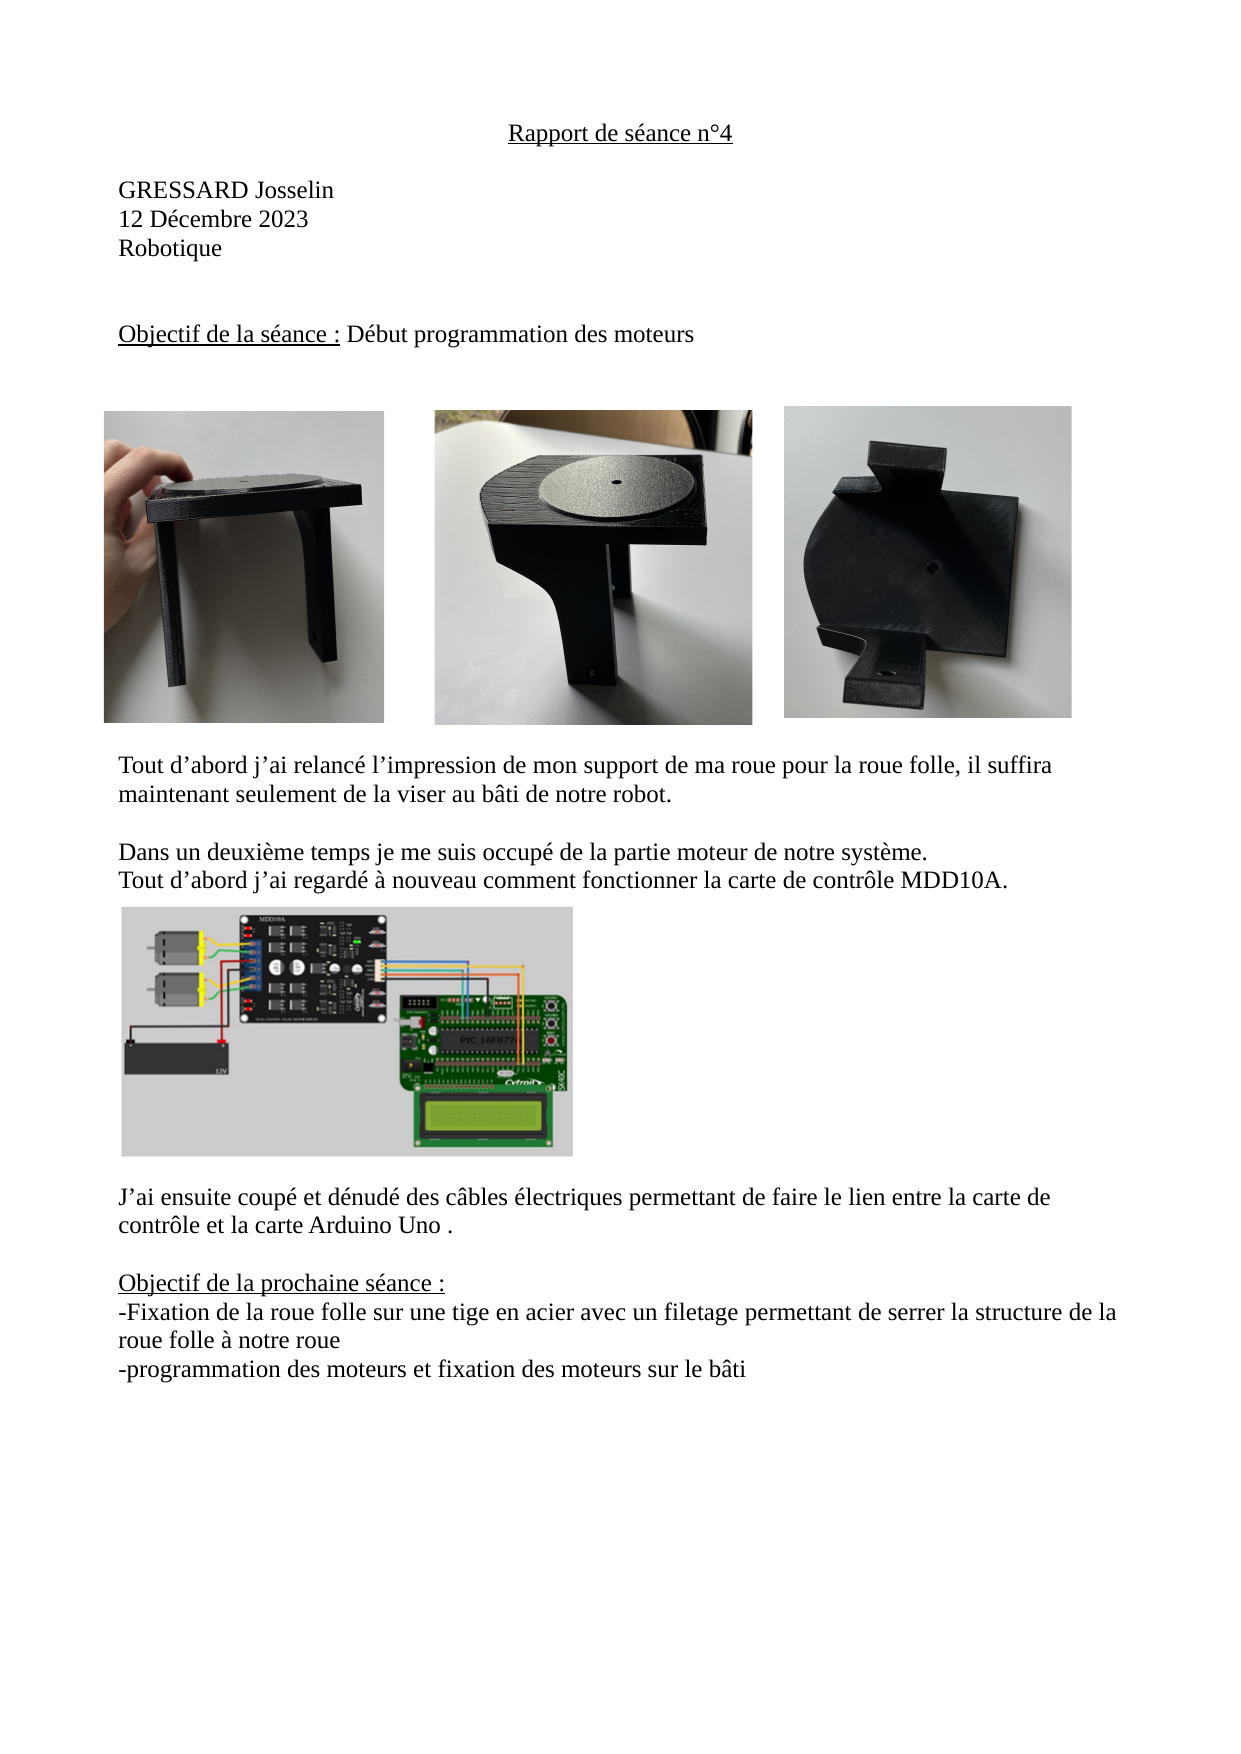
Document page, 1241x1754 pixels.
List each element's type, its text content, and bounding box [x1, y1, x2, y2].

picture [434, 410, 753, 725]
text -programmation des moteurs et fixation des moteurs sur le bâti [118, 1354, 1122, 1383]
text 12 Décembre 2023 [118, 204, 1122, 233]
text GRESSARD Josselin [118, 176, 1122, 204]
text Tout d’abord j’ai regardé à nouveau comment fonctionner la carte de contrôle MDD10A. [118, 866, 1122, 894]
text -Fixation de la roue folle sur une tige en acier avec un filetage permettant de serrer la structure de la roue folle à notre roue [118, 1297, 1122, 1354]
text J’ai ensuite coupé et dénudé des câbles électriques permettant de faire le lien entre la carte de contrôle et la carte Arduino Uno . [118, 1182, 1122, 1239]
text Objectif de la prochaine séance : [118, 1268, 1122, 1297]
text Dans un deuxième temps je me suis occupé de la partie moteur de notre système. [118, 837, 1122, 866]
text Rapport de séance n°4 [118, 118, 1122, 147]
picture [784, 406, 1072, 718]
picture [120, 906, 573, 1157]
picture [103, 411, 385, 723]
text Objectif de la séance : Début programmation des moteurs [118, 319, 1122, 348]
text Tout d’abord j’ai relancé l’impression de mon support de ma roue pour la roue folle, il suffira maintenant seulement de la viser au bâti de notre robot. [118, 751, 1122, 808]
text Robotique [118, 233, 1122, 262]
